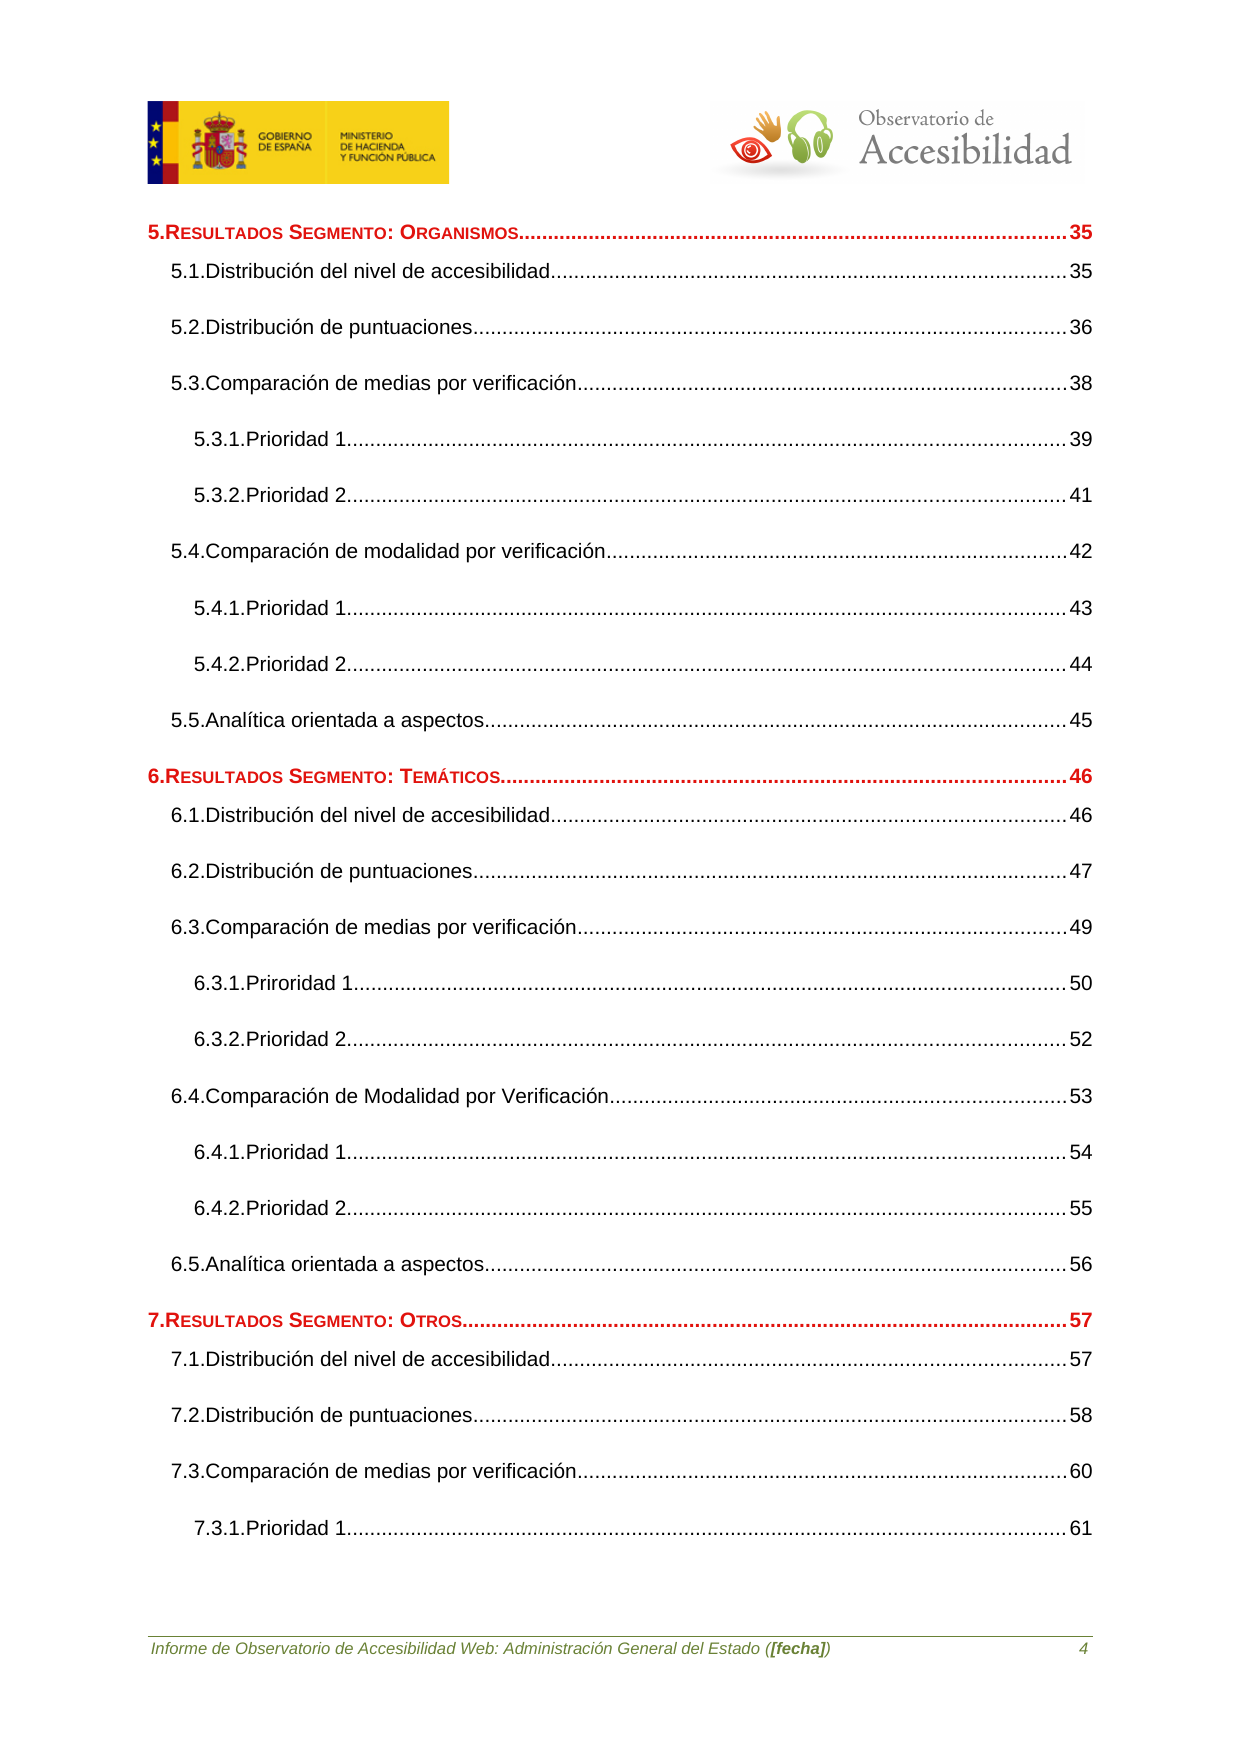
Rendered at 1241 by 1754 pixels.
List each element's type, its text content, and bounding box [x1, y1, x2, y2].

text 5.Resultados Segmento: Organismos 35 [148, 220, 1092, 244]
text 7.3.Comparación de medias por verificación 60 [171, 1459, 1092, 1483]
text 6.Resultados Segmento: Temáticos 46 [148, 764, 1092, 788]
text 6.3.2.Prioridad 2 52 [193, 1027, 1092, 1051]
text 6.3.1.Priroridad 1 50 [193, 971, 1092, 995]
text 7.Resultados Segmento: Otros 57 [148, 1308, 1092, 1332]
text 7.3.1.Prioridad 1 61 [193, 1515, 1092, 1539]
text 5.4.1.Prioridad 1 43 [193, 595, 1092, 619]
text 5.1.Distribución del nivel de accesibilidad 35 [171, 258, 1092, 282]
picture [147, 101, 450, 184]
text 5.3.Comparación de medias por verificación 38 [171, 371, 1092, 395]
text 5.4.2.Prioridad 2 44 [193, 652, 1092, 676]
text 5.3.2.Prioridad 2 41 [193, 483, 1092, 507]
text 6.1.Distribución del nivel de accesibilidad 46 [171, 803, 1092, 827]
text 7.1.Distribución del nivel de accesibilidad 57 [171, 1347, 1092, 1371]
text 6.5.Analítica orientada a aspectos 56 [171, 1252, 1092, 1276]
text 6.4.1.Prioridad 1 54 [193, 1139, 1092, 1163]
picture [710, 101, 1086, 184]
text 6.2.Distribución de puntuaciones 47 [171, 859, 1092, 883]
text 5.2.Distribución de puntuaciones 36 [171, 315, 1092, 339]
text 6.3.Comparación de medias por verificación 49 [171, 915, 1092, 939]
text 7.2.Distribución de puntuaciones 58 [171, 1403, 1092, 1427]
text 5.4.Comparación de modalidad por verificación 42 [171, 539, 1092, 563]
text 5.3.1.Prioridad 1 39 [193, 427, 1092, 451]
text 5.5.Analítica orientada a aspectos 45 [171, 708, 1092, 732]
text 6.4.Comparación de Modalidad por Verificación 53 [171, 1083, 1092, 1107]
text 6.4.2.Prioridad 2 55 [193, 1196, 1092, 1220]
